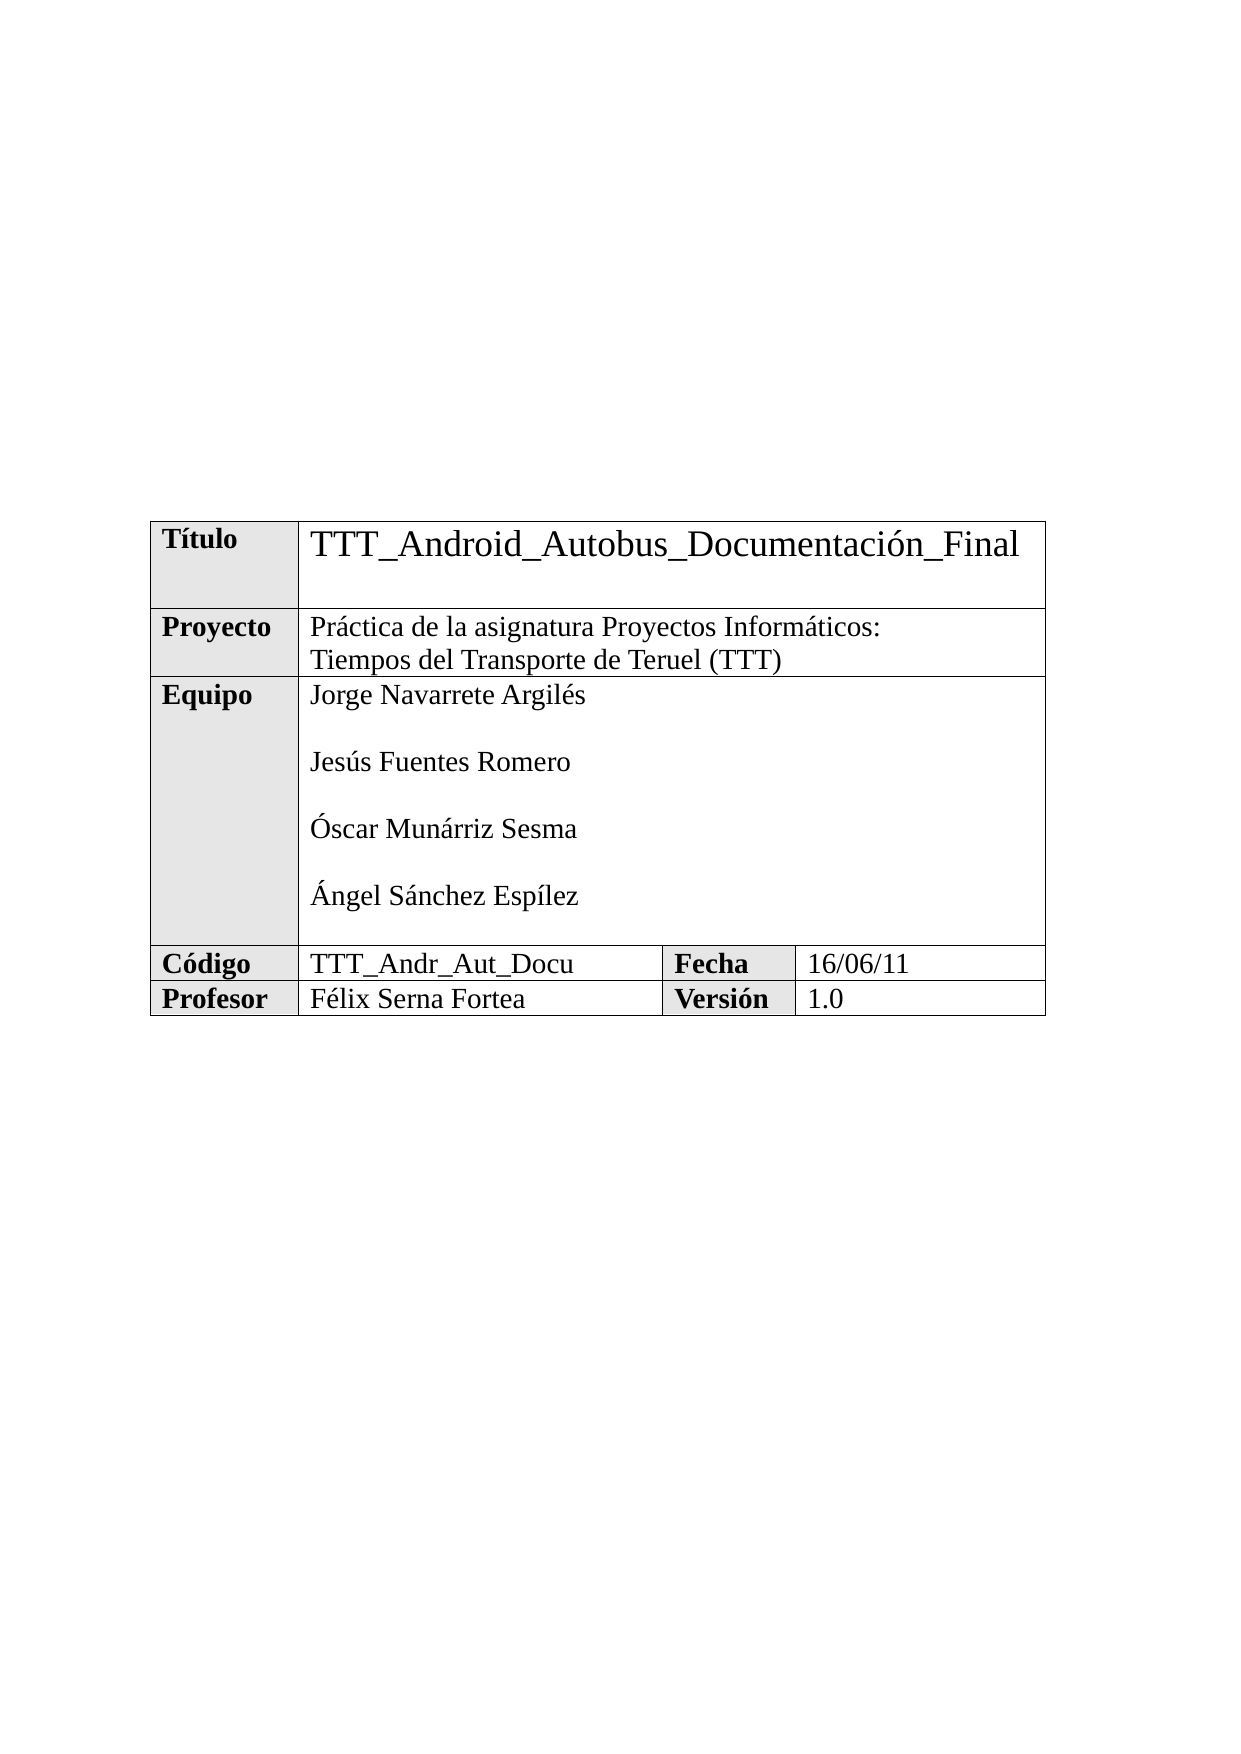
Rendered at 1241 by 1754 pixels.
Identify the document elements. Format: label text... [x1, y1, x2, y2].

table_cell Fecha [663, 946, 795, 980]
table_cell Jorge Navarrete Argilés Jesús Fuentes Romero Óscar Munárriz Sesma Ángel Sánchez Espílez [299, 677, 1045, 945]
table_cell Equipo [151, 677, 298, 945]
table_header TTT_Android_Autobus_Documentación_Final [299, 522, 1045, 608]
table_cell 1.0 [796, 981, 1045, 1014]
table_cell Profesor [151, 981, 298, 1014]
table_cell 16/06/11 [796, 946, 1045, 980]
table_cell Código [151, 946, 298, 980]
table_cell TTT_Andr_Aut_Docu [299, 946, 662, 980]
table_cell Félix Serna Fortea [299, 981, 662, 1014]
table_cell Versión [663, 981, 795, 1014]
table_header Título [151, 522, 298, 608]
table_cell Proyecto [151, 609, 298, 676]
table_cell Práctica de la asignatura Proyectos Informáticos: Tiempos del Transporte de Teruel (TTT) [299, 609, 1045, 676]
